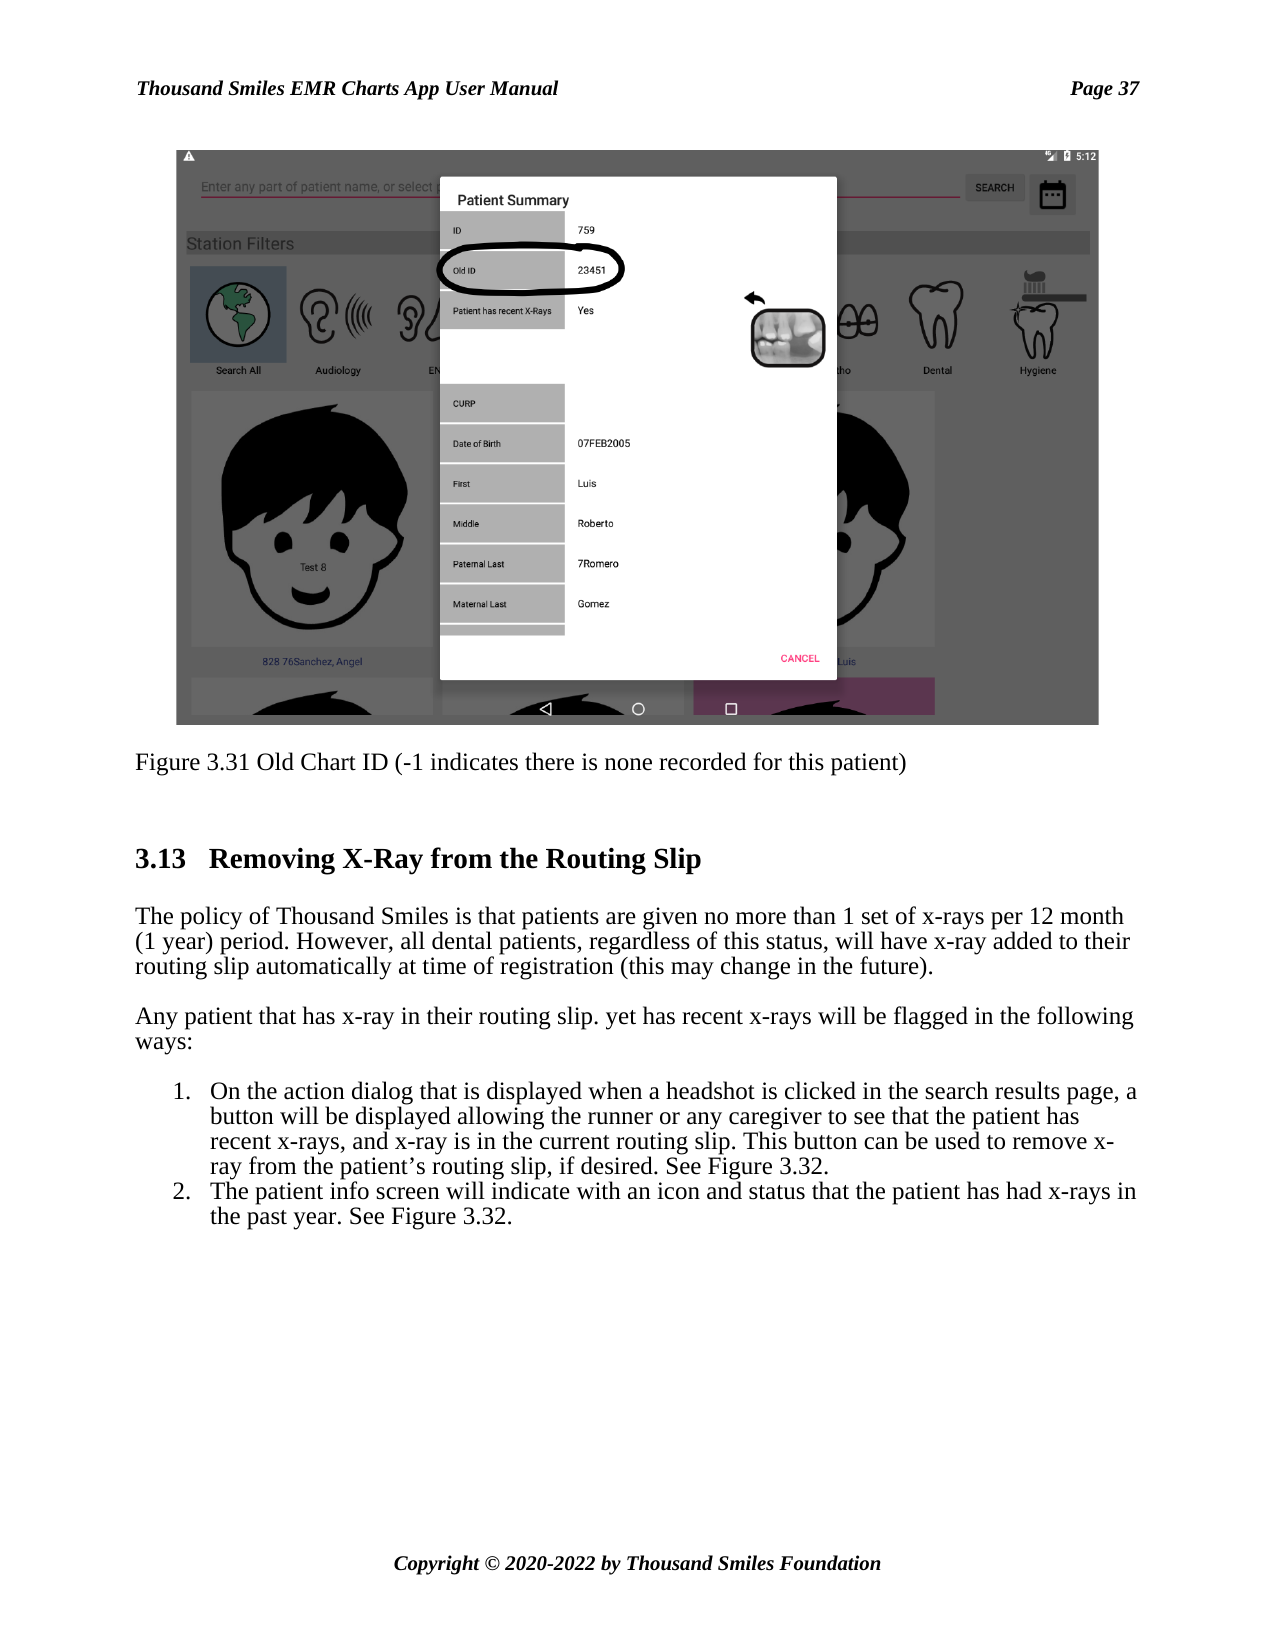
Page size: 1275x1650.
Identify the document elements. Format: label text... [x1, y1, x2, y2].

text Figure 3.31 Old Chart ID (-1 indicates there is none recorded for this patient) [135, 750, 1140, 775]
text Any patient that has x-ray in their routing slip. yet has recent x-rays will be flagged in the following ways: [135, 1004, 1140, 1054]
list The patient info screen will indicate with an icon and status that the patient has had x-rays in the past year. See Figure 3.32. [172, 1179, 1140, 1229]
text The policy of Thousand Smiles is that patients are given no more than 1 set of x-rays per 12 month (1 year) period. However, all dental patients, regardless of this status, will have x-ray added to their routing slip automatically at time of registration (this may change in the future). [135, 904, 1140, 979]
list On the action dialog that is displayed when a headshot is clicked in the search results page, a button will be displayed allowing the runner or any caregiver to see that the patient has recent x-rays, and x-ray is in the current routing slip. This button can be used to remove x-ray from the patient’s routing slip, if desired. See Figure 3.32. [172, 1079, 1140, 1179]
subtitle Removing X-Ray from the Routing Slip [135, 842, 1140, 875]
picture [176, 150, 1099, 725]
